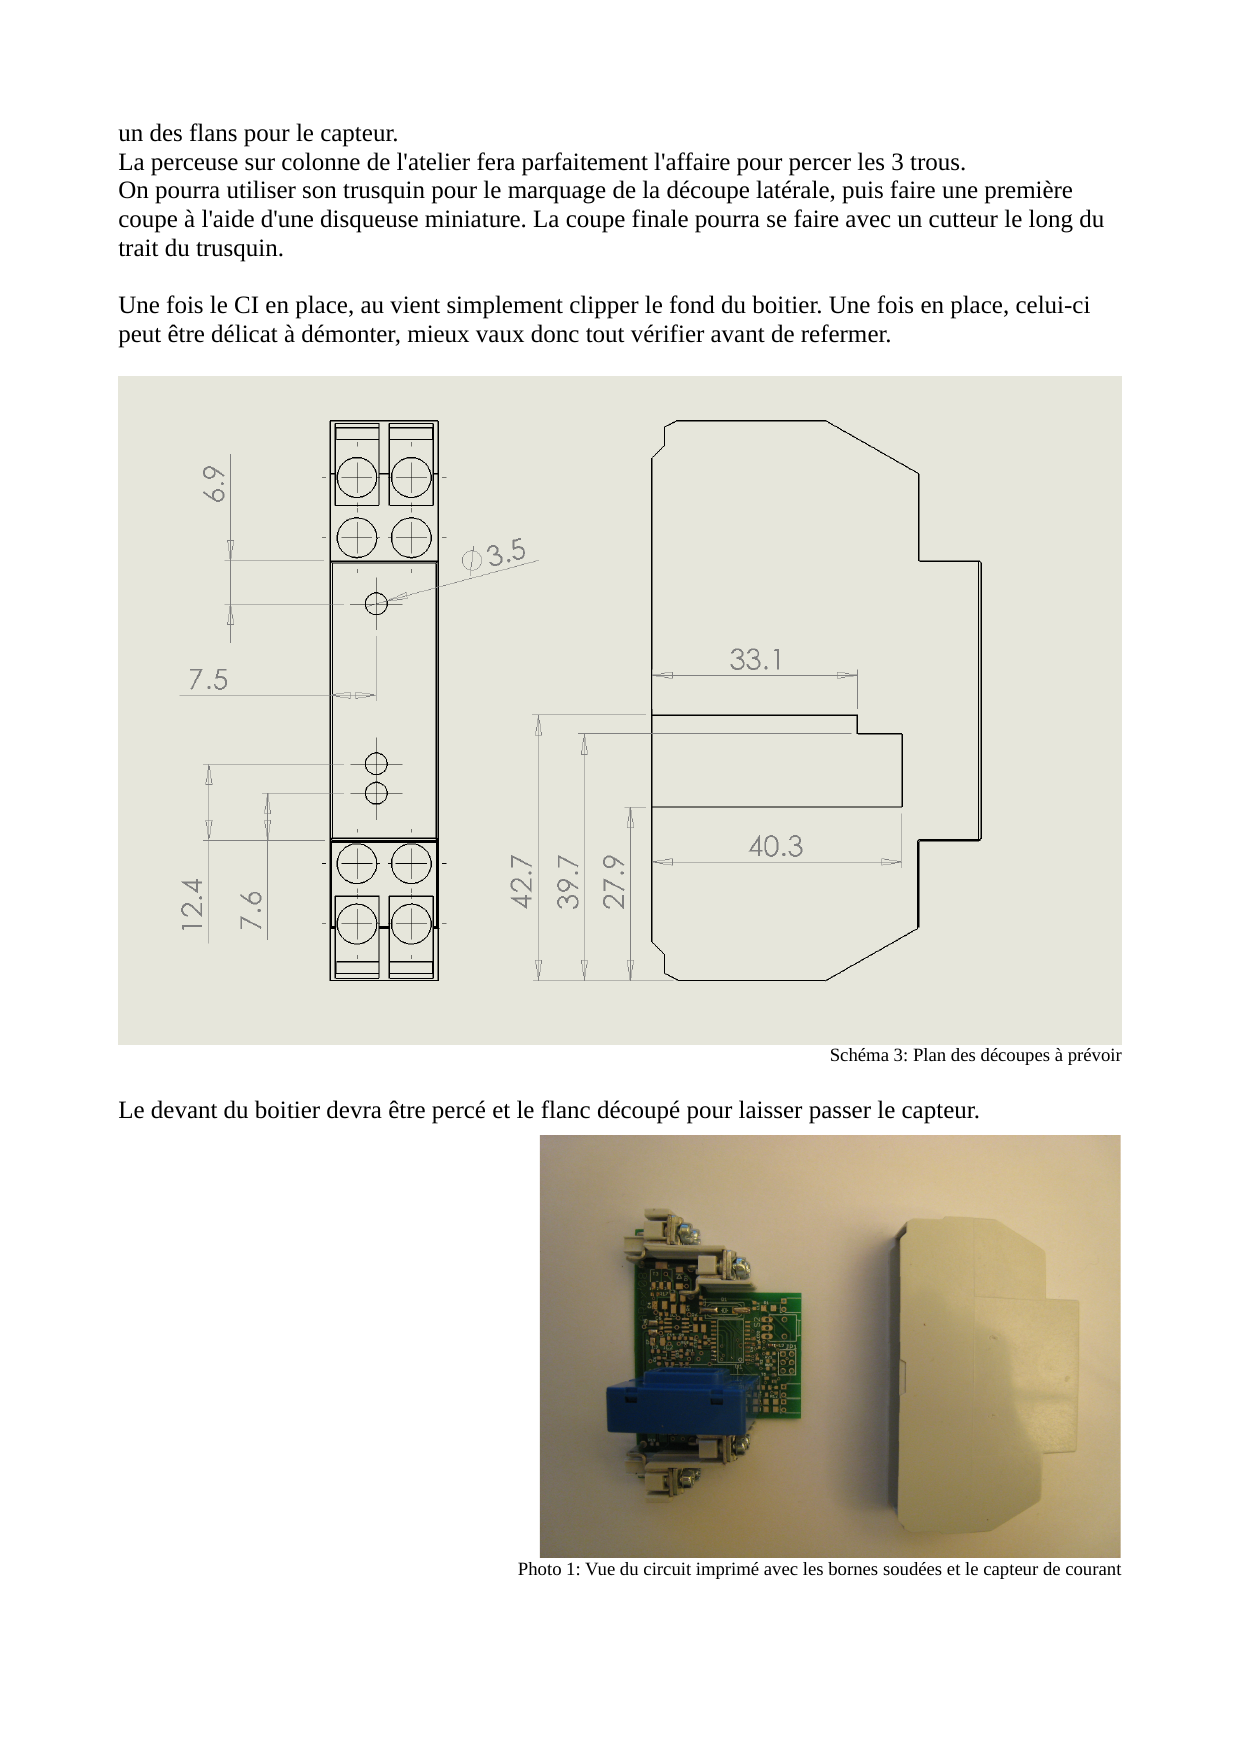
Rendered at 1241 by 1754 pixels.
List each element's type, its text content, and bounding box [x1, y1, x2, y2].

text Le devant du boitier devra être percé et le flanc découpé pour laisser passer le capteur. [118, 1095, 1122, 1123]
text On pourra utiliser son trusquin pour le marquage de la découpe latérale, puis faire une première coupe à l'aide d'une disqueuse miniature. La coupe finale pourra se faire avec un cutteur le long du trait du trusquin. [118, 176, 1122, 262]
text La perceuse sur colonne de l'atelier fera parfaitement l'affaire pour percer les 3 trous. [118, 147, 1122, 176]
text Photo 1: Vue du circuit imprimé avec les bornes soudées et le capteur de courant [118, 1123, 1122, 1579]
text Schéma 3: Plan des découpes à prévoir [118, 1045, 1122, 1066]
picture [539, 1135, 1121, 1558]
picture [118, 376, 1122, 1045]
text un des flans pour le capteur. [118, 118, 1122, 147]
text Une fois le CI en place, au vient simplement clipper le fond du boitier. Une fois en place, celui-ci peut être délicat à démonter, mieux vaux donc tout vérifier avant de refermer. [118, 291, 1122, 348]
